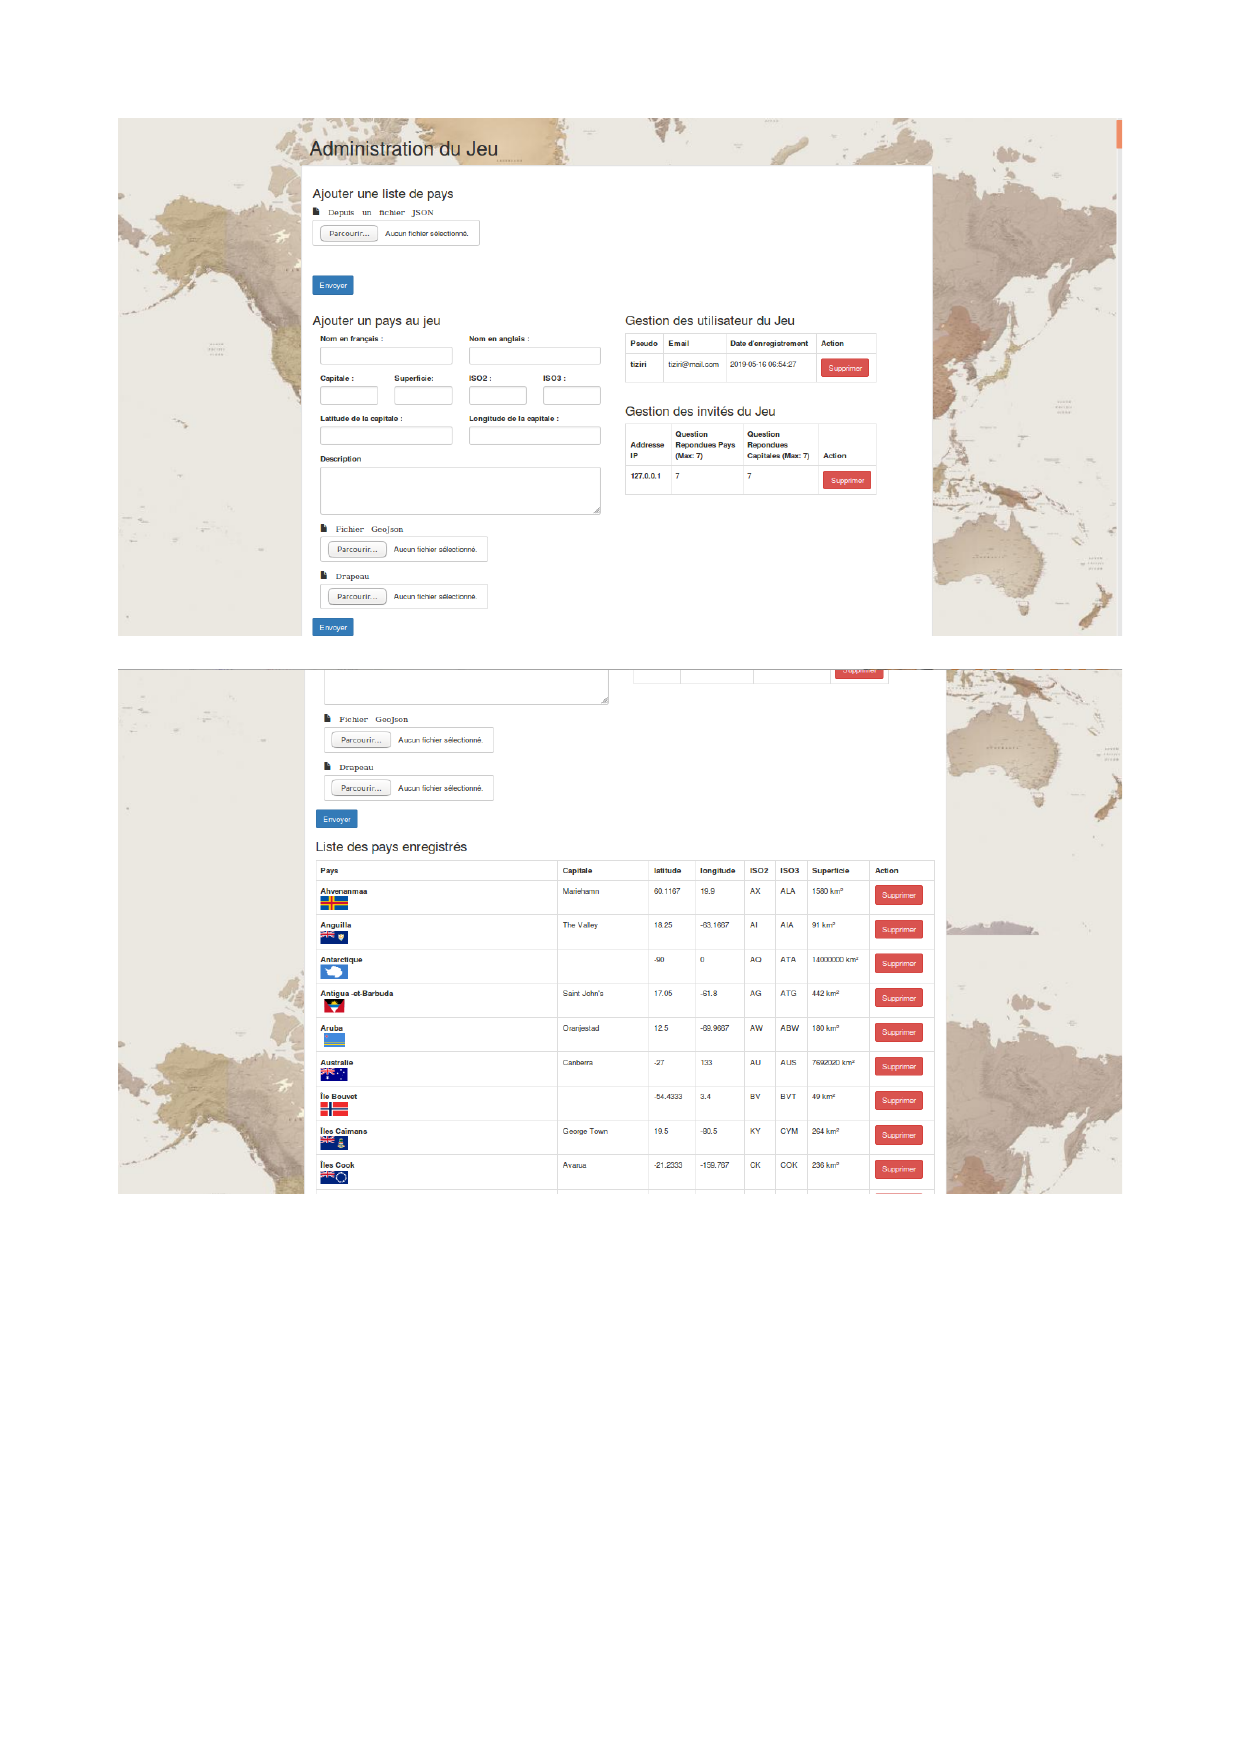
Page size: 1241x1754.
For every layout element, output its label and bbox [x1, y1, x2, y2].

picture [118, 669, 1123, 1194]
picture [118, 118, 1123, 636]
